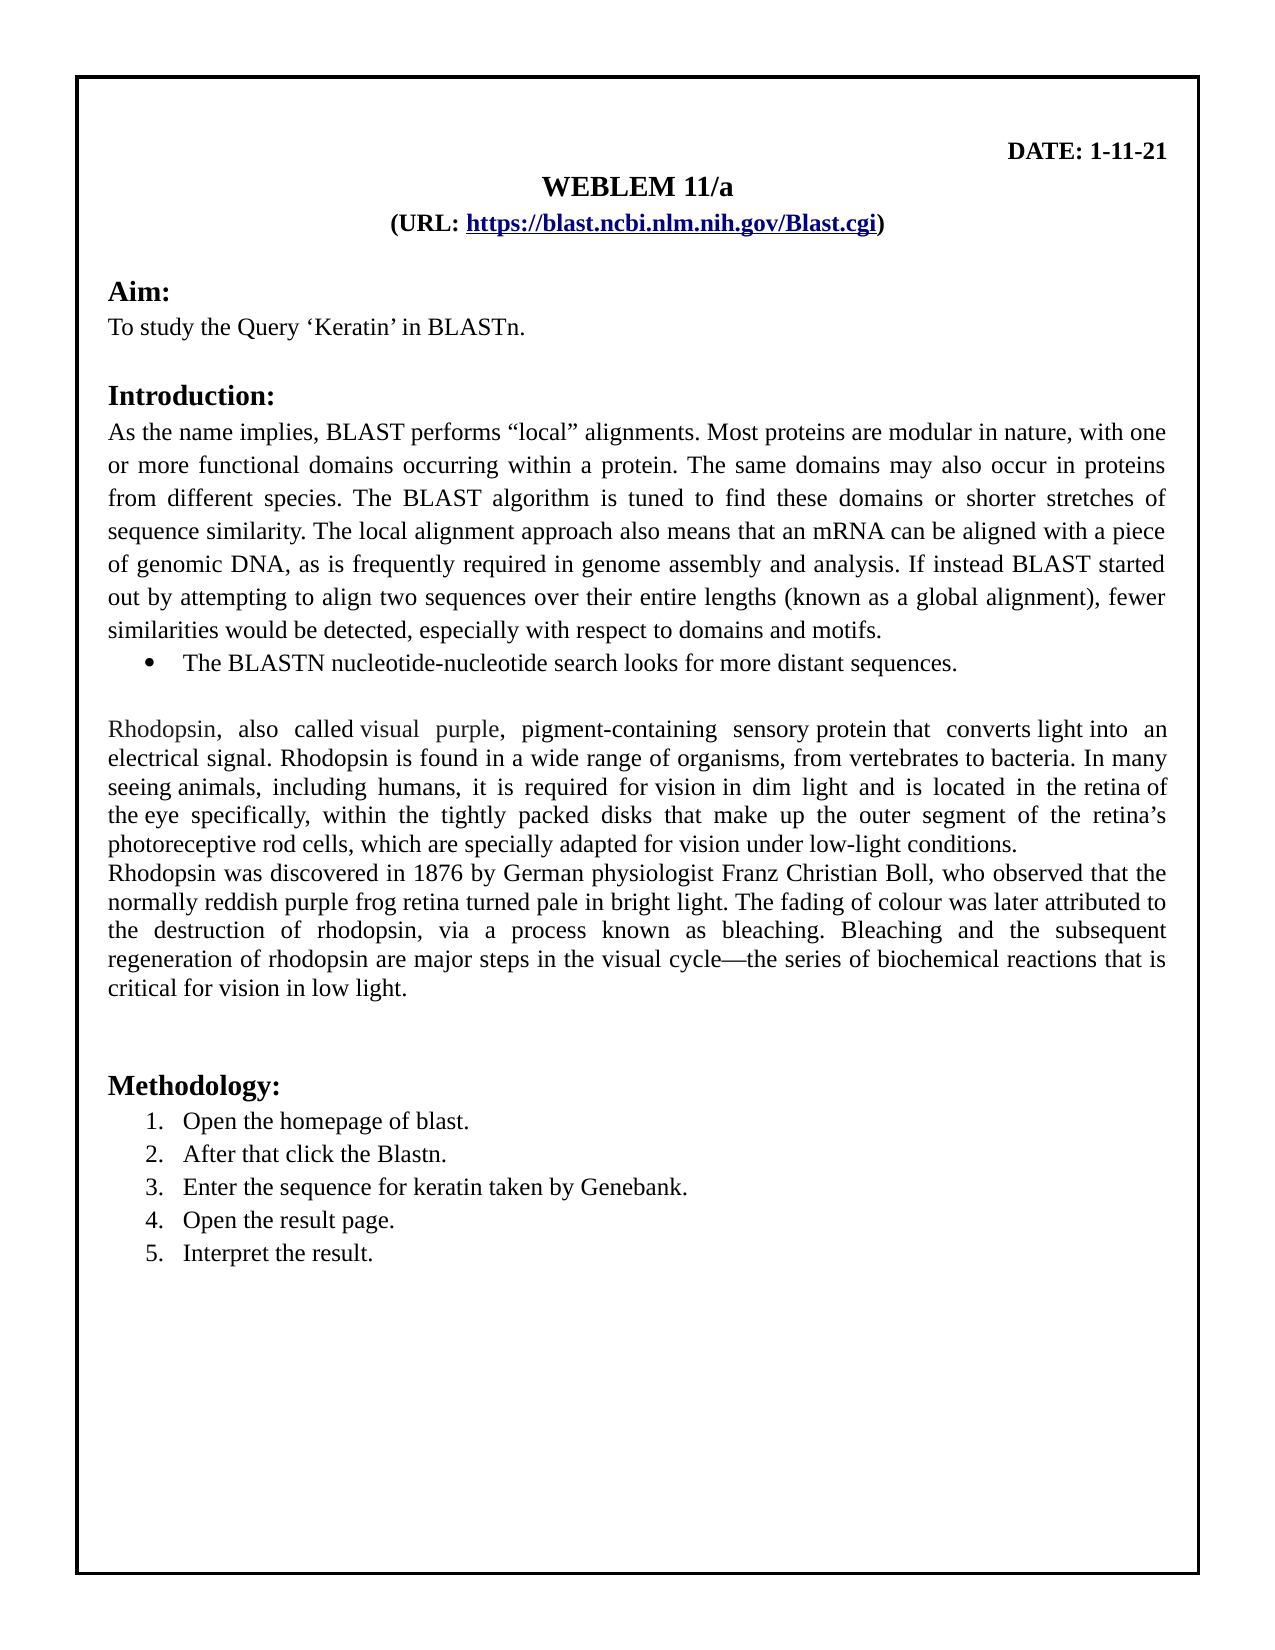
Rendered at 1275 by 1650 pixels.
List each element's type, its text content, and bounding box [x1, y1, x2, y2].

text To study the Query ‘Keratin’ in BLASTn. [108, 312, 1167, 341]
text Introduction: [108, 378, 1167, 412]
text Rhodopsin was discovered in 1876 by German physiologist Franz Christian Boll, who observed that the normally reddish purple frog retina turned pale in bright light. The fading of colour was later attributed to the destruction of rhodopsin, via a process known as bleaching. Bleaching and the subsequent regeneration of rhodopsin are major steps in the visual cycle—the series of biochemical reactions that is critical for vision in low light. [108, 858, 1167, 1002]
list Enter the sequence for keratin taken by Genebank. [145, 1172, 1167, 1201]
list Interpret the result. [145, 1238, 1167, 1267]
text DATE: 1-11-21 [108, 136, 1167, 165]
text Aim: [108, 274, 1167, 307]
list After that click the Blastn. [145, 1139, 1167, 1168]
list Open the homepage of blast. [145, 1106, 1167, 1135]
list The BLASTN nucleotide-nucleotide search looks for more distant sequences. [145, 648, 1167, 677]
text (URL: https://blast.ncbi.nlm.nih.gov/Blast.cgi) [108, 208, 1167, 237]
text WEBLEM 11/a [108, 169, 1167, 203]
text Methodology: [108, 1068, 1167, 1101]
text Rhodopsin, also called visual purple, pigment-containing sensory protein that converts light into an electrical signal. Rhodopsin is found in a wide range of organisms, from vertebrates to bacteria. In many seeing animals, including humans, it is required for vision in dim light and is located in the retina of the eye specifically, within the tightly packed disks that make up the outer segment of the retina’s photoreceptive rod cells, which are specially adapted for vision under low-light conditions. [108, 714, 1167, 858]
list Open the result page. [145, 1205, 1167, 1234]
text As the name implies, BLAST performs “local” alignments. Most proteins are modular in nature, with one or more functional domains occurring within a protein. The same domains may also occur in proteins from different species. The BLAST algorithm is tuned to find these domains or shorter stretches of sequence similarity. The local alignment approach also means that an mRNA can be aligned with a piece of genomic DNA, as is frequently required in genome assembly and analysis. If instead BLAST started out by attempting to align two sequences over their entire lengths (known as a global alignment), fewer similarities would be detected, especially with respect to domains and motifs. [108, 417, 1167, 644]
